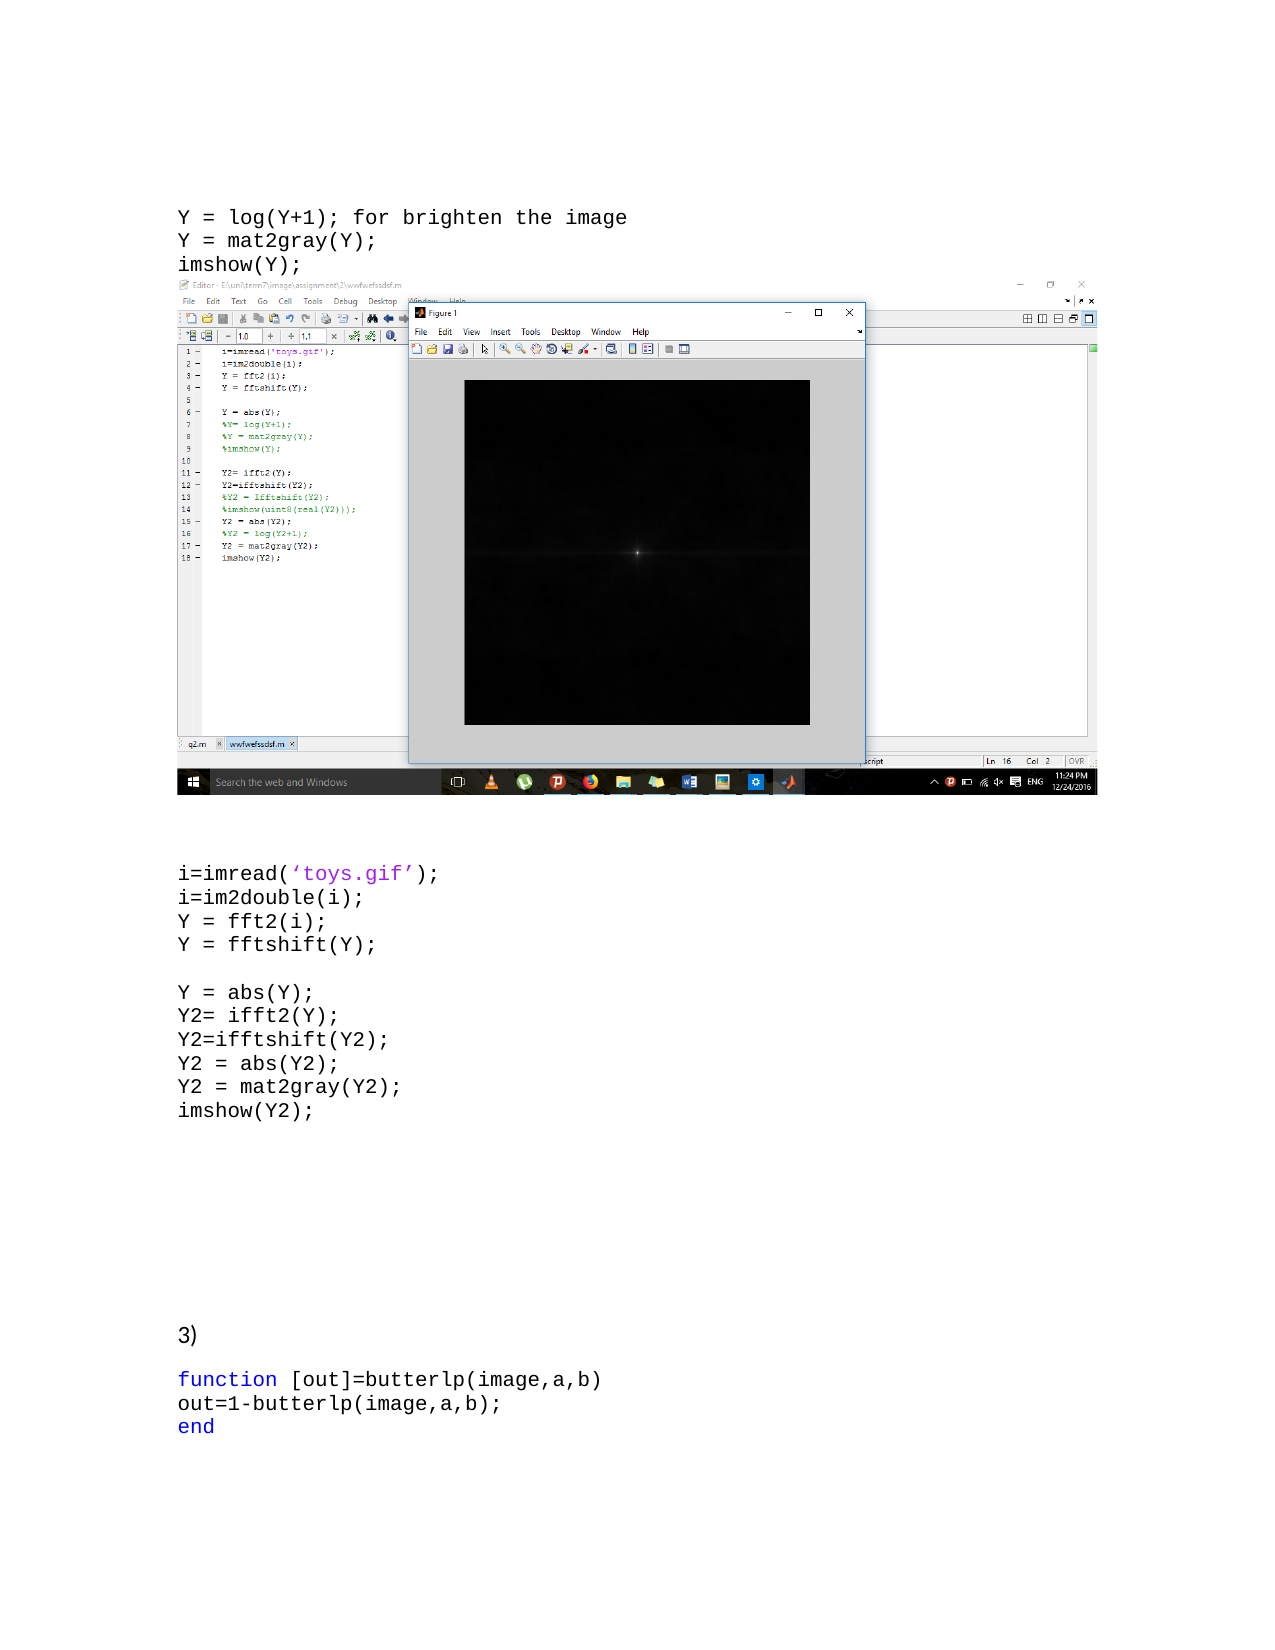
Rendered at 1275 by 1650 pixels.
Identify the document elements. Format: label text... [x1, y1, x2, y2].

text i=imread(‘toys.gif’); [177, 863, 1098, 887]
text out=1-butterlp(image,a,b); [177, 1393, 1098, 1417]
text 3) [177, 1320, 1098, 1350]
text Y2 = mat2gray(Y2); [177, 1076, 1098, 1100]
text function [out]=butterlp(image,a,b) [177, 1369, 1098, 1393]
text imshow(Y); [177, 254, 1098, 277]
text Y2 = abs(Y2); [177, 1053, 1098, 1076]
text imshow(Y2); [177, 1100, 1098, 1123]
text Y2=ifftshift(Y2); [177, 1029, 1098, 1053]
text Y = mat2gray(Y); [177, 230, 1098, 254]
text end [177, 1417, 1098, 1440]
text Y = fftshift(Y); [177, 934, 1098, 958]
text Y2= ifft2(Y); [177, 1005, 1098, 1029]
text Y = log(Y+1); for brighten the image [177, 207, 1098, 230]
picture [177, 277, 1098, 795]
text i=im2double(i); [177, 887, 1098, 911]
text Y = fft2(i); [177, 911, 1098, 934]
text Y = abs(Y); [177, 982, 1098, 1005]
